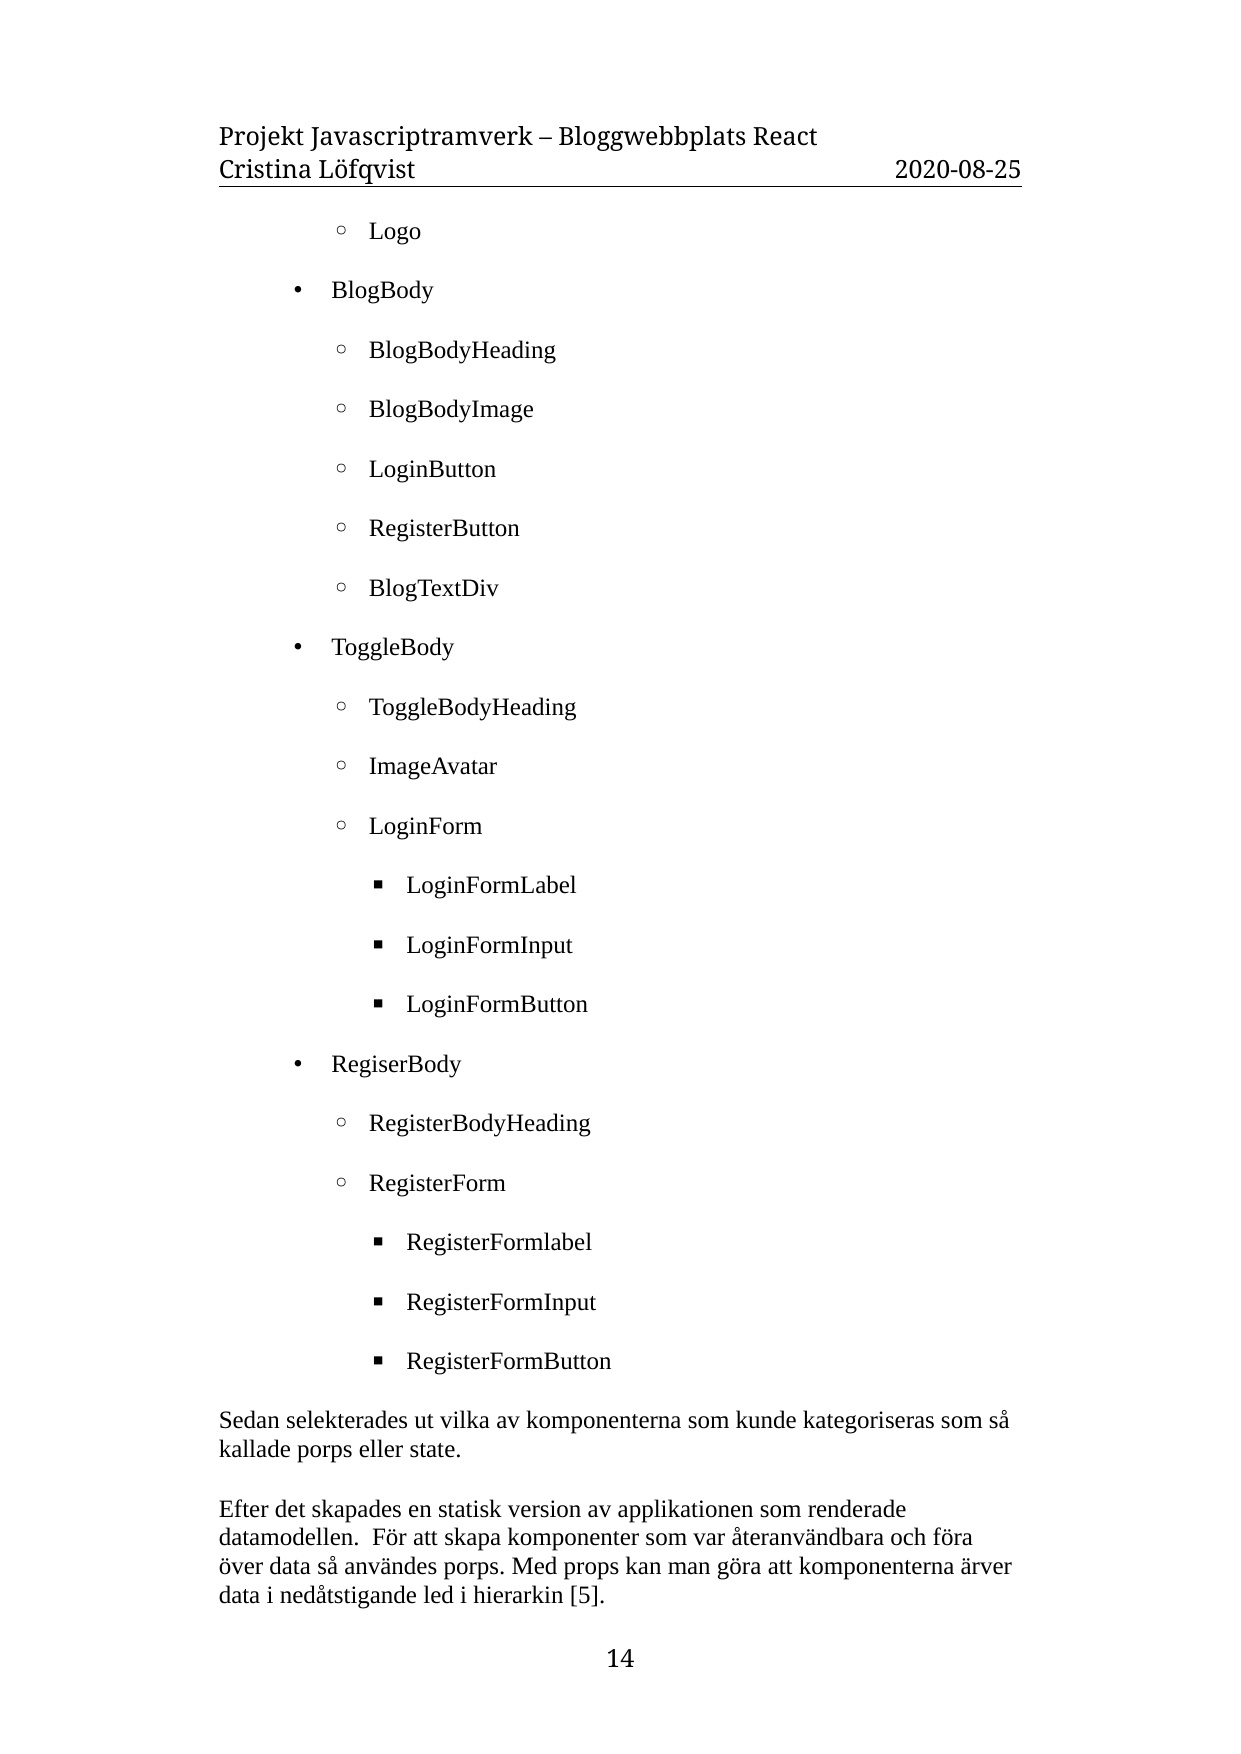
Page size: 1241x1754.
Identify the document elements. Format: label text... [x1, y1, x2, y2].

list LoginFormButton [368, 989, 1022, 1018]
list ToggleBody [293, 632, 1022, 661]
list LoginForm [331, 811, 1022, 839]
text Efter det skapades en statisk version av applikationen som renderade datamodellen. För att skapa komponenter som var återanvändbara och föra över data så användes porps. Med props kan man göra att komponenterna ärver data i nedåtstigande led i hierarkin [5]. [218, 1494, 1022, 1609]
list BlogBody [293, 275, 1022, 304]
list RegisterFormInput [368, 1287, 1022, 1315]
list RegisterForm [331, 1168, 1022, 1196]
list RegisterButton [331, 513, 1022, 542]
list ToggleBodyHeading [331, 692, 1022, 721]
list ImageAvatar [331, 751, 1022, 780]
list RegisterFormlabel [368, 1227, 1022, 1256]
list RegiserBody [293, 1049, 1022, 1077]
text Sedan selekterades ut vilka av komponenterna som kunde kategoriseras som så kallade porps eller state. [218, 1406, 1022, 1463]
list RegisterFormButton [368, 1346, 1022, 1375]
list LoginFormLabel [368, 870, 1022, 899]
list BlogTextDiv [331, 573, 1022, 602]
list Logo [331, 216, 1022, 245]
list RegisterBodyHeading [331, 1108, 1022, 1137]
list BlogBodyImage [331, 394, 1022, 423]
list LoginFormInput [368, 930, 1022, 958]
list BlogBodyHeading [331, 335, 1022, 364]
list LoginButton [331, 454, 1022, 483]
